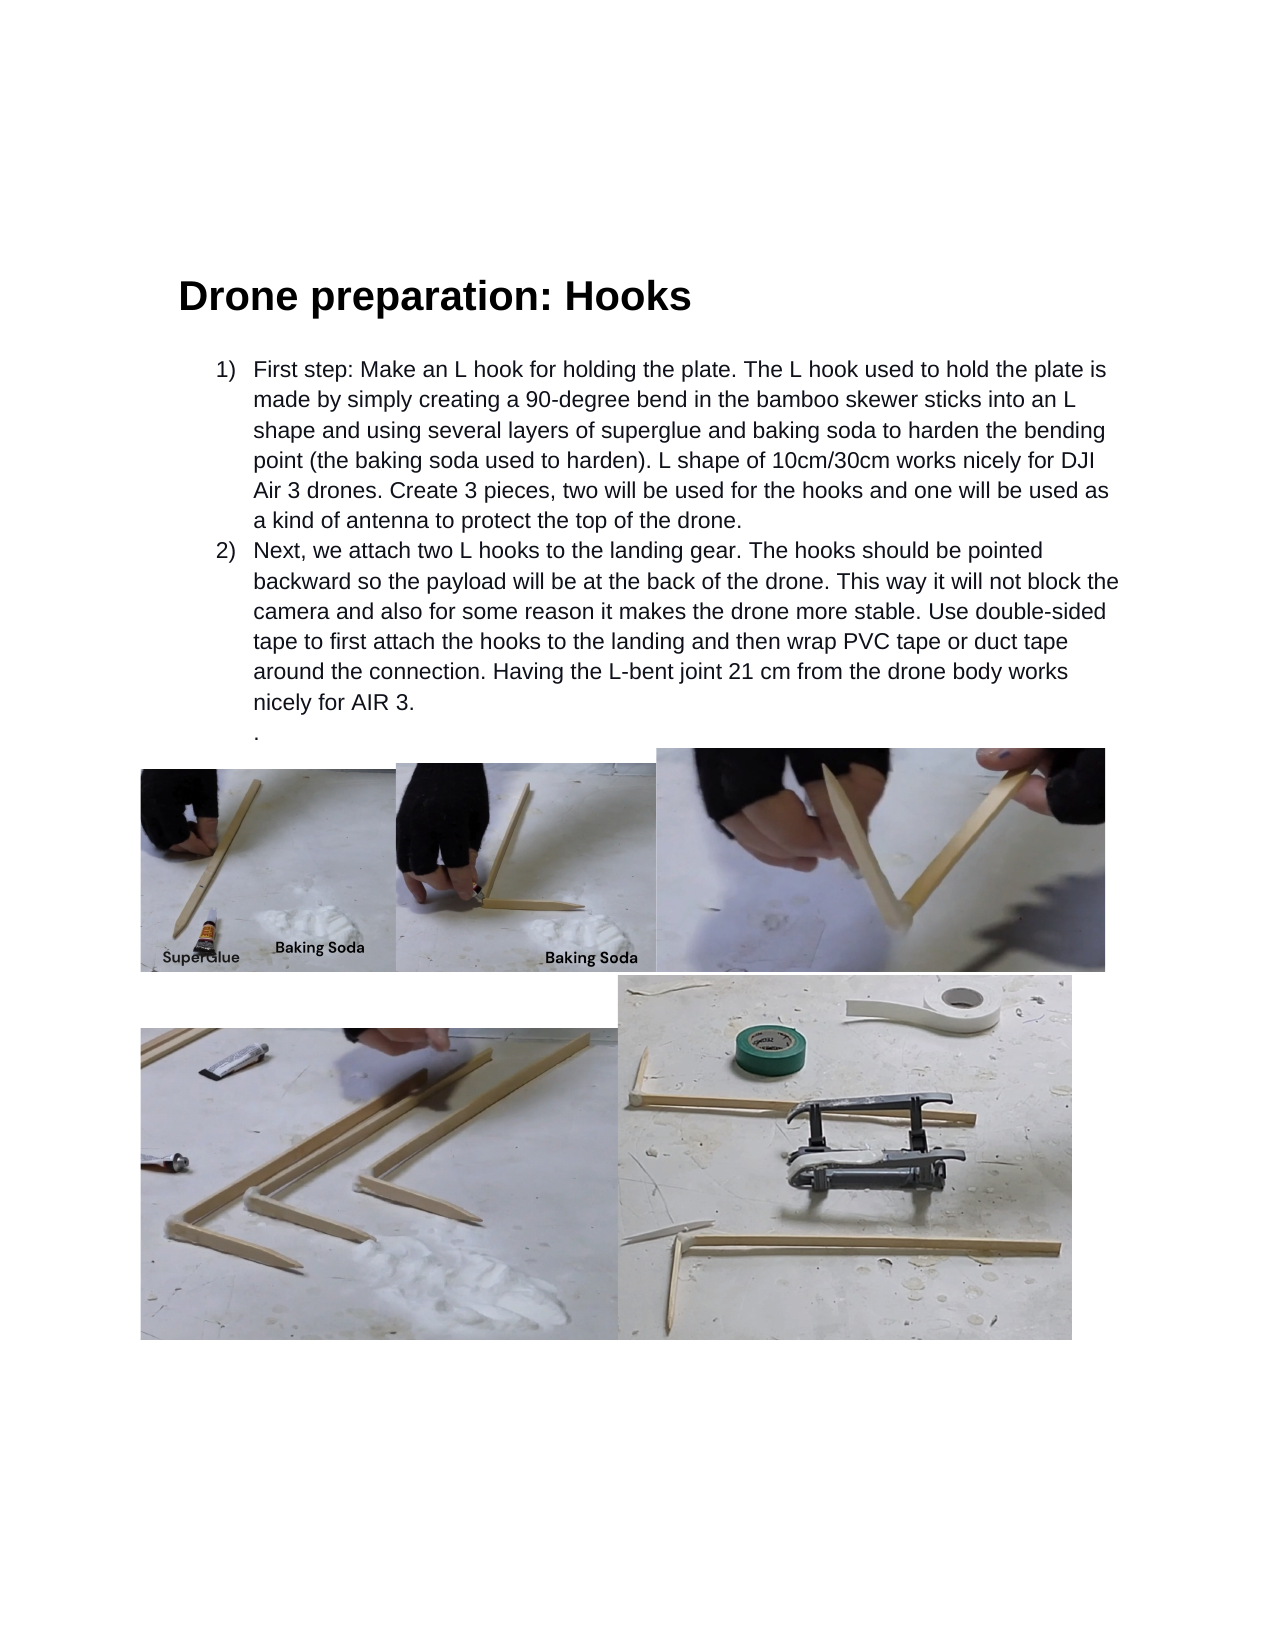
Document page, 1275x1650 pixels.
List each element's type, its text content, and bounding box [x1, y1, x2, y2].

list First step: Make an L hook for holding the plate. The L hook used to hold the plate is made by simply creating a 90-degree bend in the bamboo skewer sticks into an L shape and using several layers of superglue and baking soda to harden the bending point (the baking soda used to harden). L shape of 10cm/30cm works nicely for DJI Air 3 drones. Create 3 pieces, two will be used for the hooks and one will be used as a kind of antenna to protect the top of the drone. [216, 356, 1125, 533]
list Next, we attach two L hooks to the landing gear. The hooks should be pointed backward so the payload will be at the back of the drone. This way it will not block the camera and also for some reason it makes the drone more stable. Use double-sided tape to first attach the hooks to the landing and then wrap PVC tape or duct tape around the connection. Having the L-bent joint 21 cm from the drone body works nicely for AIR 3. [216, 537, 1125, 715]
text . [253, 719, 1125, 745]
text Drone preparation: Hooks [178, 271, 1125, 319]
picture [140, 748, 1106, 972]
picture [140, 975, 1072, 1340]
